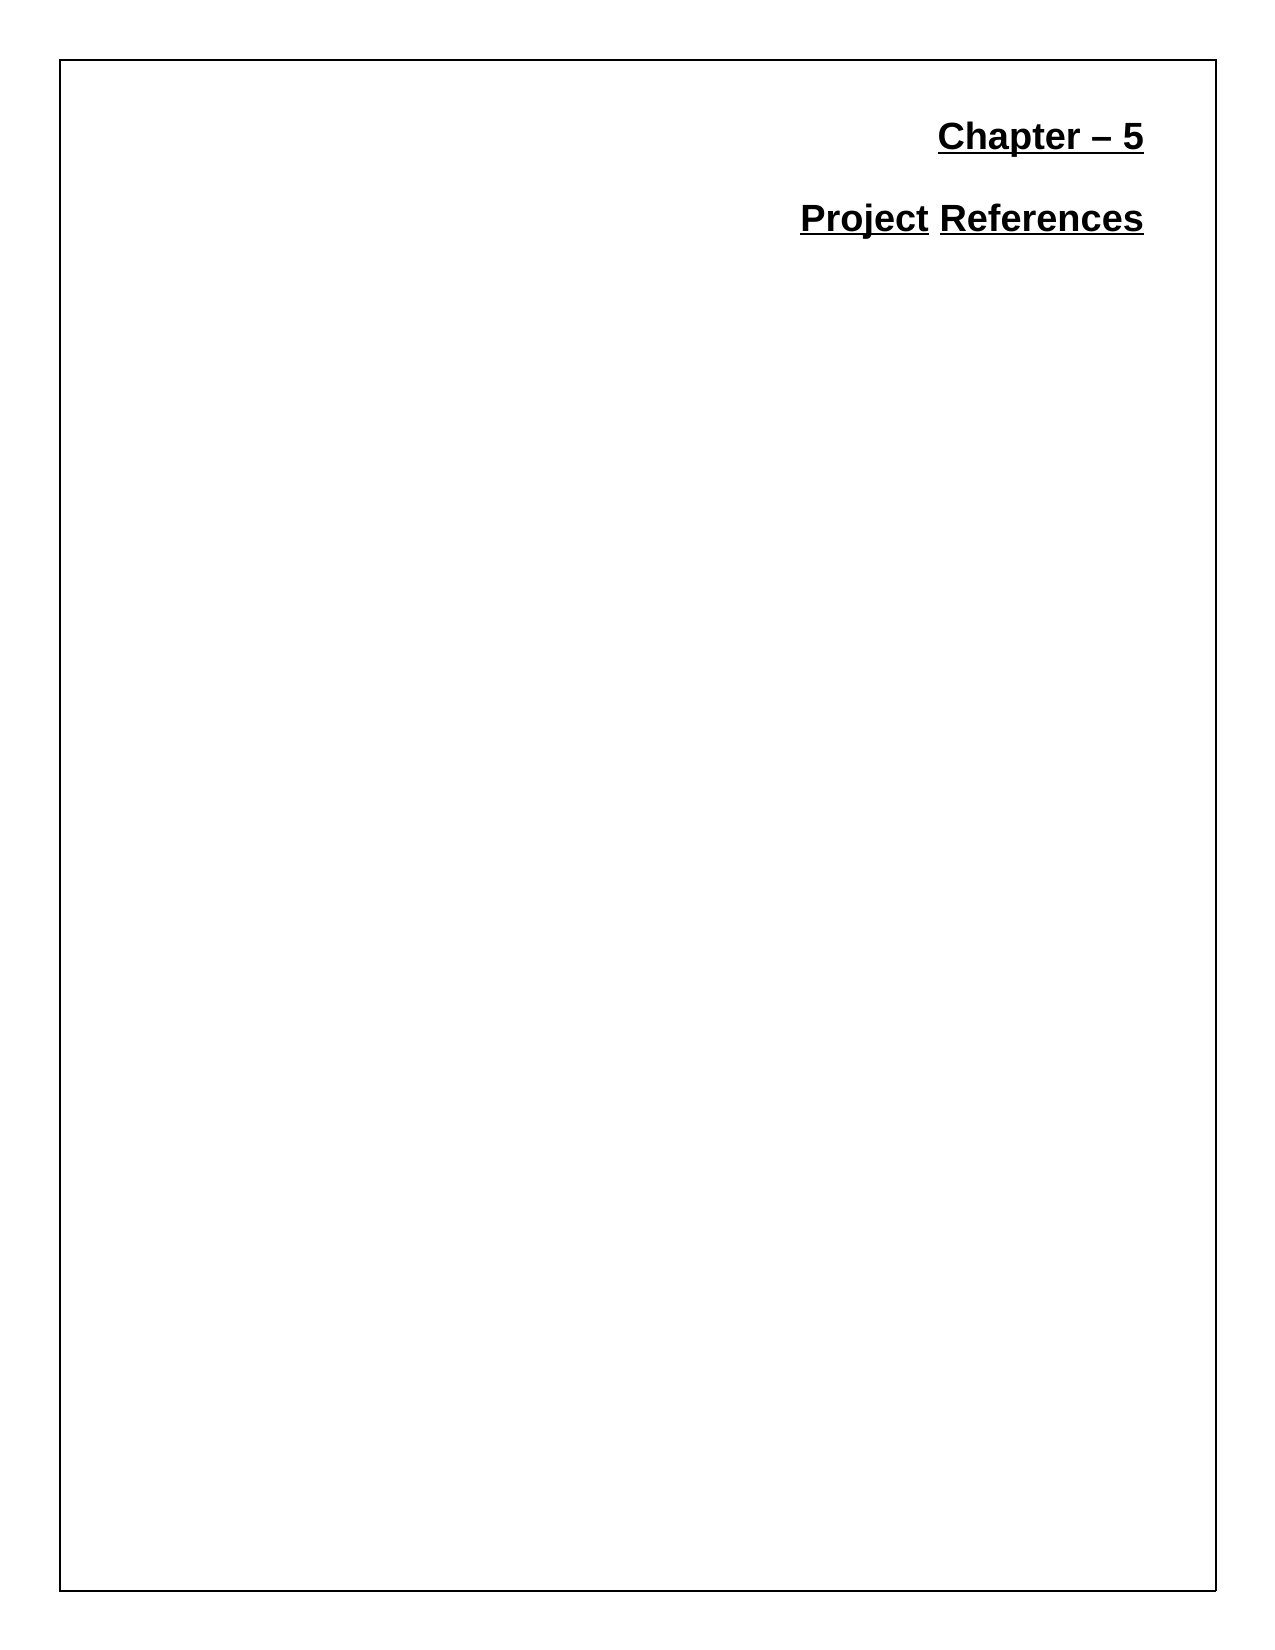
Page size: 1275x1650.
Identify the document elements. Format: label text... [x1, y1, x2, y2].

subtitle Chapter – 5 [89, 114, 1186, 158]
subtitle Project References [89, 195, 1186, 239]
